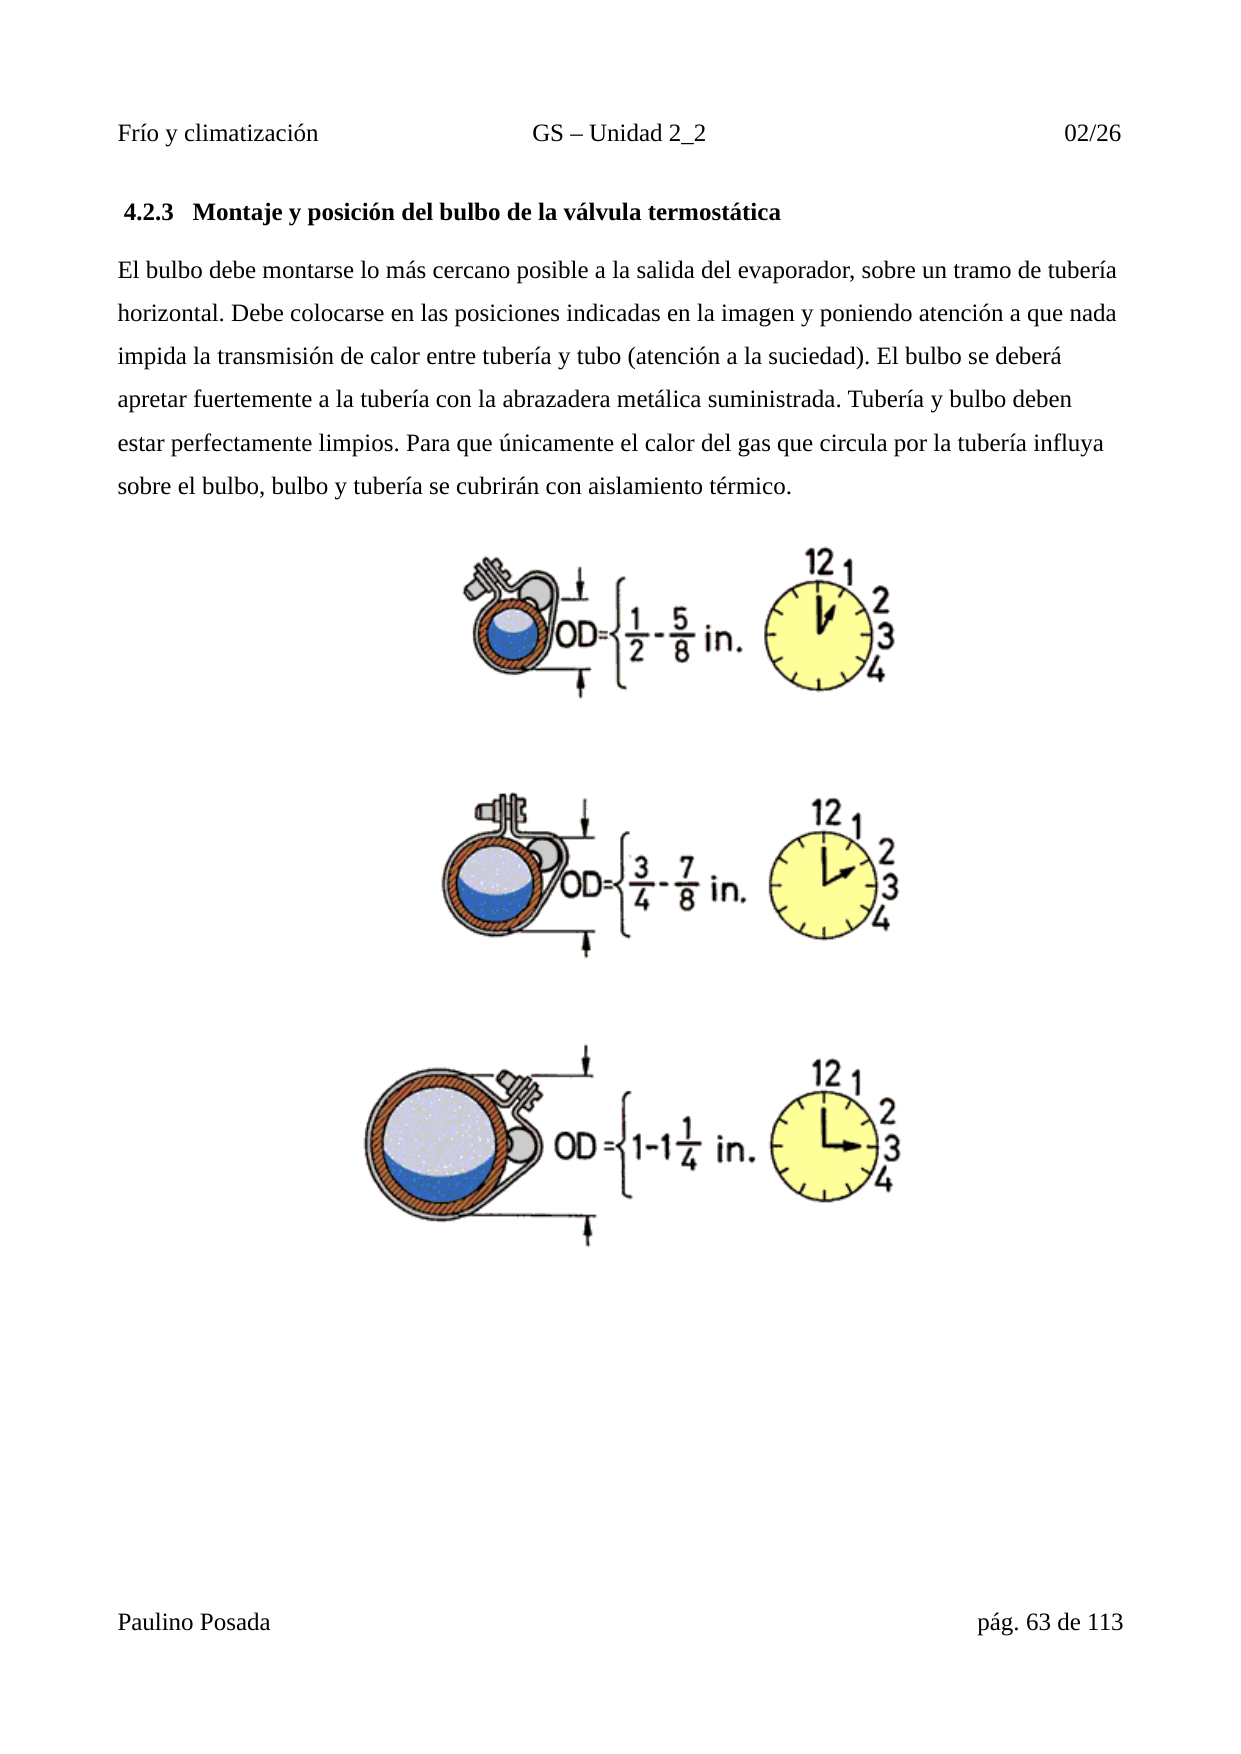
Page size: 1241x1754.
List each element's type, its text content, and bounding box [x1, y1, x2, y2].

text El bulbo debe montarse lo más cercano posible a la salida del evaporador, sobre un tramo de tubería horizontal. Debe colocarse en las posiciones indicadas en la imagen y poniendo atención a que nada impida la transmisión de calor entre tubería y tubo (atención a la suciedad). El bulbo se deberá apretar fuertemente a la tubería con la abrazadera metálica suministrada. Tubería y bulbo deben estar perfectamente limpios. Para que únicamente el calor del gas que circula por la tubería influya sobre el bulbo, bulbo y tubería se cubrirán con aislamiento térmico. [117, 255, 1123, 499]
picture [356, 539, 904, 1251]
subtitle Montaje y posición del bulbo de la válvula termostática [117, 197, 1123, 226]
